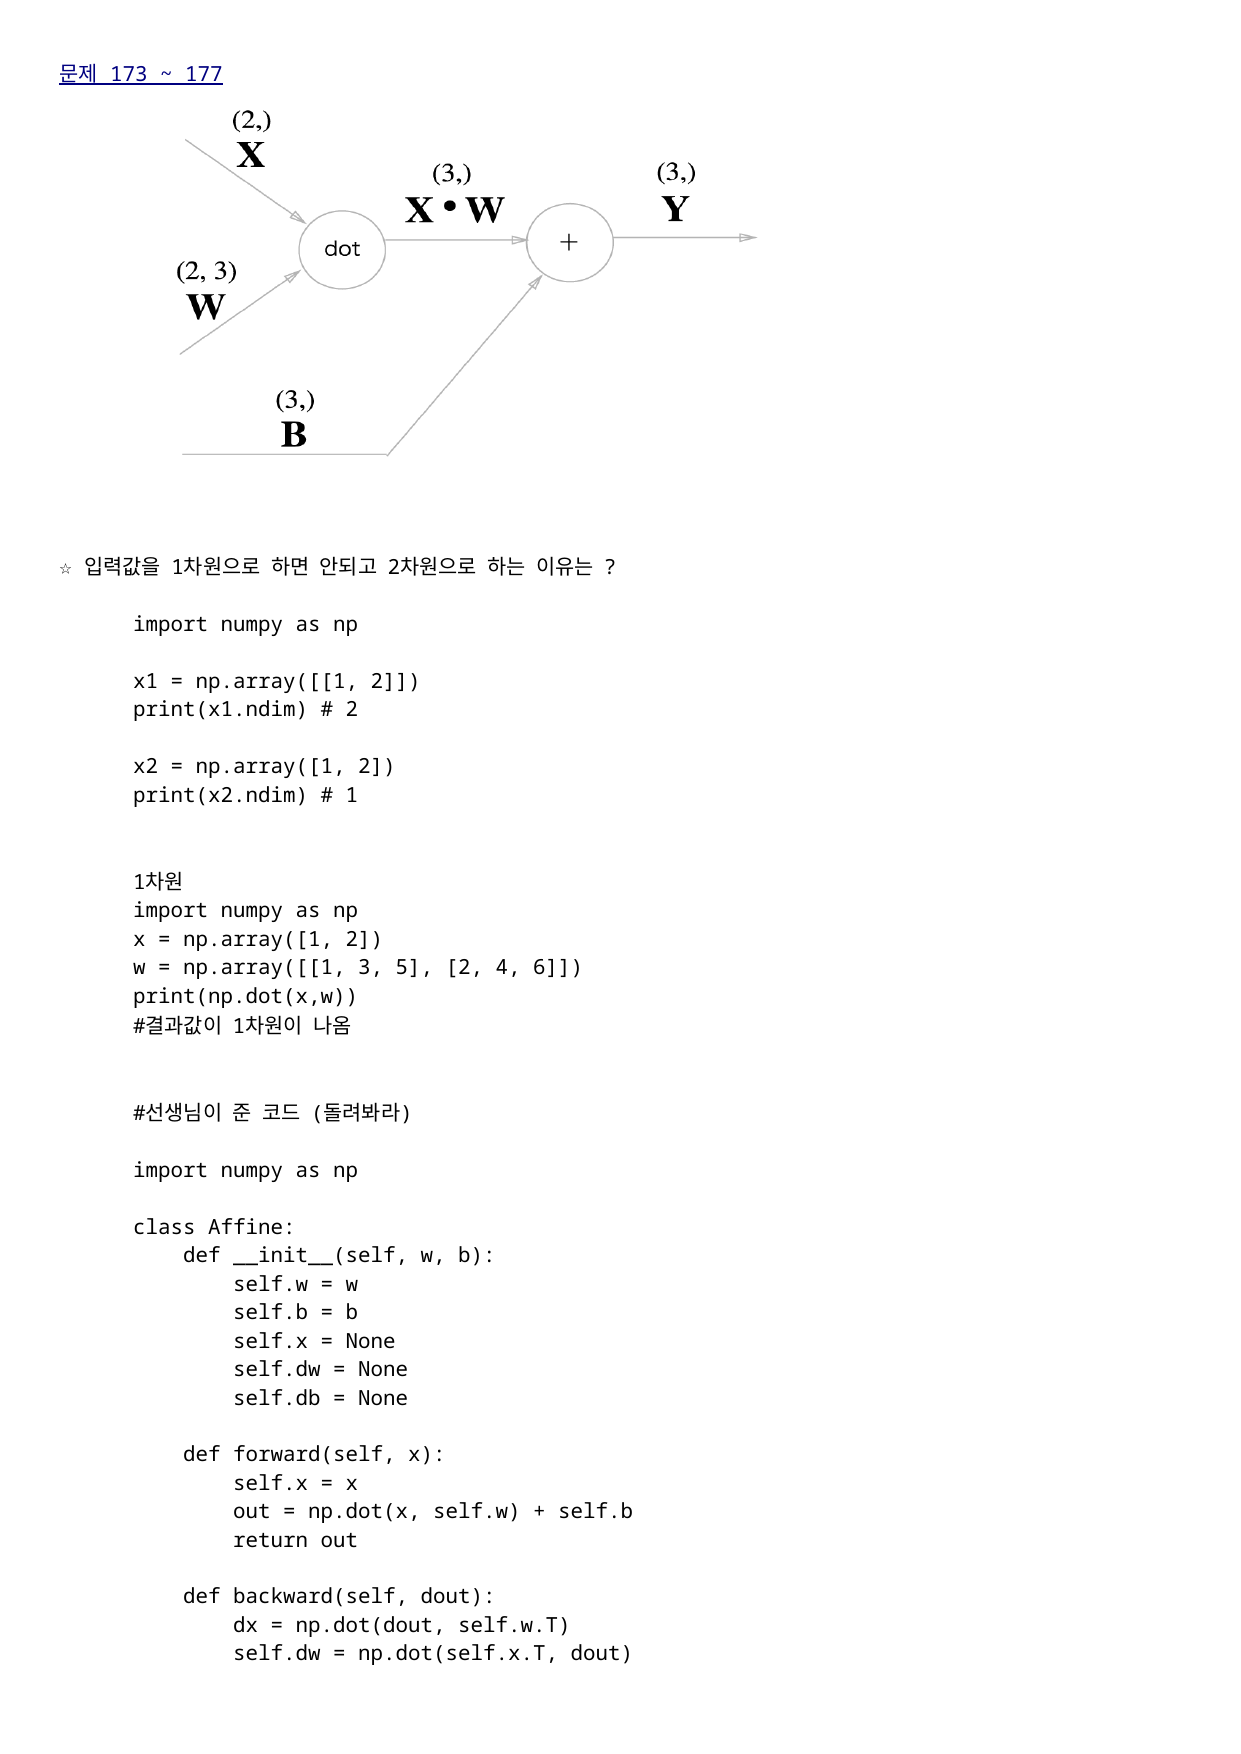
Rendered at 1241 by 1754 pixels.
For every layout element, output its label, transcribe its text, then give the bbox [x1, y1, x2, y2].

text self.db = None [59, 1383, 1181, 1411]
text print(np.dot(x,w)) [59, 981, 1181, 1009]
text def forward(self, x): [59, 1439, 1181, 1468]
text import numpy as np [59, 1155, 1181, 1183]
text class Affine: [59, 1212, 1181, 1240]
text self.dw = np.dot(self.x.T, dout) [59, 1638, 1181, 1667]
text def __init__(self, w, b): [59, 1240, 1181, 1269]
text return out [59, 1525, 1181, 1553]
text def backward(self, dout): [59, 1582, 1181, 1610]
text dx = np.dot(dout, self.w.T) [59, 1610, 1181, 1638]
text x2 = np.array([1, 2]) [59, 751, 1181, 780]
text self.w = w [59, 1269, 1181, 1297]
text self.b = b [59, 1297, 1181, 1326]
text x1 = np.array([[1, 2]]) [59, 666, 1181, 694]
text 1차원 [59, 865, 1181, 895]
text 문제 173 ~ 177 [59, 59, 1181, 87]
text w = np.array([[1, 3, 5], [2, 4, 6]]) [59, 952, 1181, 981]
text #선생님이 준 코드 (돌려봐라) [59, 1096, 1181, 1127]
text #결과값이 1차원이 나옴 [59, 1009, 1181, 1039]
text ☆ 입력값을 1차원으로 하면 안되고 2차원으로 하는 이유는 ? [59, 550, 1181, 581]
picture [164, 104, 761, 466]
text out = np.dot(x, self.w) + self.b [59, 1496, 1181, 1525]
text print(x1.ndim) # 2 [59, 694, 1181, 723]
text self.dw = None [59, 1354, 1181, 1383]
text self.x = None [59, 1326, 1181, 1354]
text import numpy as np [59, 895, 1181, 924]
text print(x2.ndim) # 1 [59, 780, 1181, 808]
text x = np.array([1, 2]) [59, 924, 1181, 952]
text self.x = x [59, 1468, 1181, 1496]
text import numpy as np [59, 609, 1181, 638]
